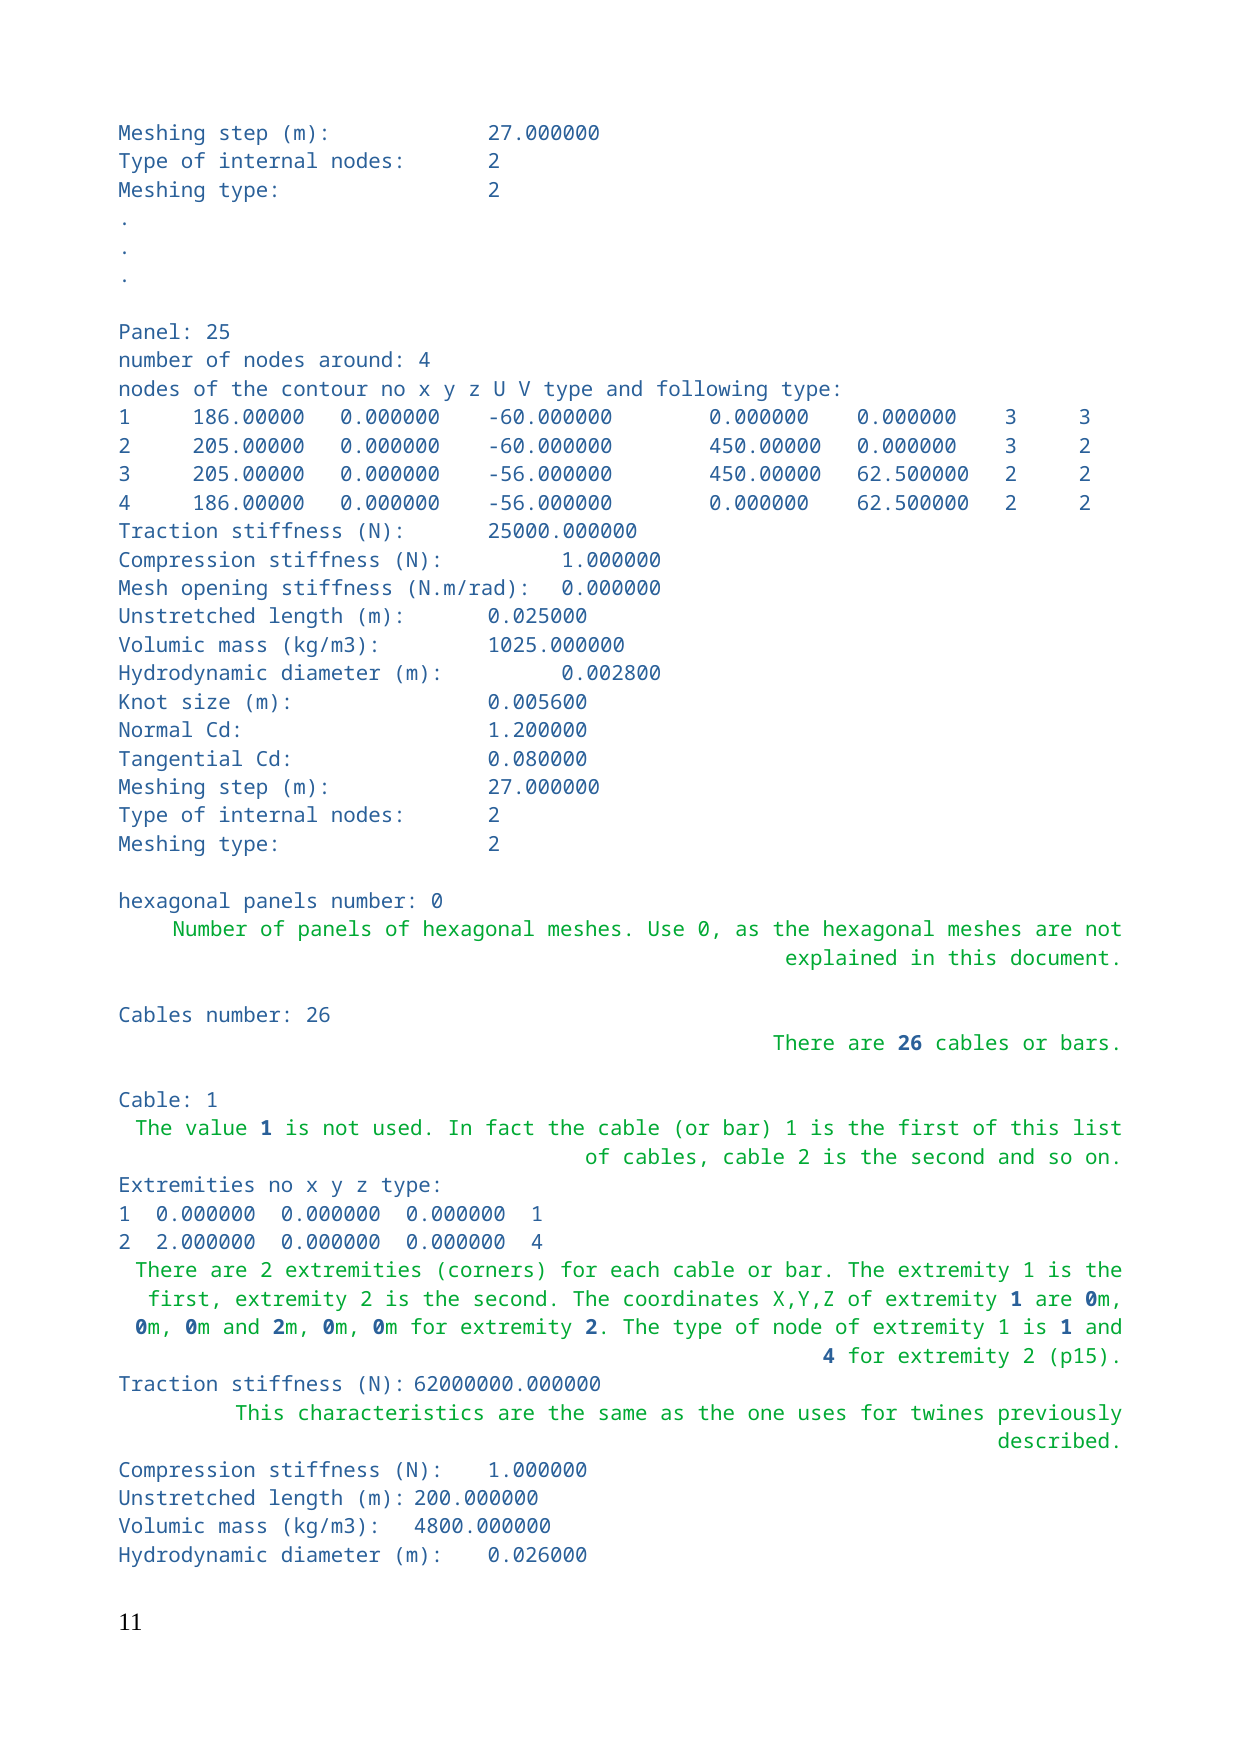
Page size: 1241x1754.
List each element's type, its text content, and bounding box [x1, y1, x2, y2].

text There are 26 cables or bars. [118, 1028, 1122, 1057]
text hexagonal panels number: 0 [118, 886, 1122, 914]
text The value 1 is not used. In fact the cable (or bar) 1 is the first of this list of cables, cable 2 is the second and so on. [118, 1113, 1122, 1170]
text 2 2.000000 0.000000 0.000000 4 [118, 1227, 1122, 1256]
text Traction stiffness (N): 25000.000000 [118, 516, 1122, 545]
text Type of internal nodes: 2 [118, 801, 1122, 829]
text Cables number: 26 [118, 1000, 1122, 1028]
text Volumic mass (kg/m3): 1025.000000 [118, 630, 1122, 658]
text number of nodes around: 4 [118, 346, 1122, 374]
text Meshing step (m): 27.000000 [118, 772, 1122, 801]
text This characteristics are the same as the one uses for twines previously described. [118, 1398, 1122, 1455]
text Normal Cd: 1.200000 [118, 715, 1122, 744]
text Traction stiffness (N): 62000000.000000 [118, 1369, 1122, 1398]
text Panel: 25 [118, 317, 1122, 346]
text Volumic mass (kg/m3): 4800.000000 [118, 1512, 1122, 1540]
text There are 2 extremities (corners) for each cable or bar. The extremity 1 is the first, extremity 2 is the second. The coordinates X,Y,Z of extremity 1 are 0m, 0m, 0m and 2m, 0m, 0m for extremity 2. The type of node of extremity 1 is 1 and 4 for extremity 2 (p15). [118, 1256, 1122, 1369]
text Hydrodynamic diameter (m): 0.026000 [118, 1540, 1122, 1568]
text Cable: 1 [118, 1085, 1122, 1113]
text . [118, 203, 1122, 232]
text Tangential Cd: 0.080000 [118, 744, 1122, 772]
text Knot size (m): 0.005600 [118, 687, 1122, 715]
text nodes of the contour no x y z U V type and following type: [118, 374, 1122, 402]
text 4 186.00000 0.000000 -56.000000 0.000000 62.500000 2 2 [118, 488, 1122, 516]
text Meshing type: 2 [118, 829, 1122, 857]
text Hydrodynamic diameter (m): 0.002800 [118, 658, 1122, 687]
text Number of panels of hexagonal meshes. Use 0, as the hexagonal meshes are not explained in this document. [118, 914, 1122, 971]
text Unstretched length (m): 200.000000 [118, 1483, 1122, 1512]
text Type of internal nodes: 2 [118, 147, 1122, 175]
text . [118, 260, 1122, 289]
text . [118, 232, 1122, 260]
text 1 0.000000 0.000000 0.000000 1 [118, 1199, 1122, 1227]
text 3 205.00000 0.000000 -56.000000 450.00000 62.500000 2 2 [118, 459, 1122, 488]
text Compression stiffness (N): 1.000000 [118, 1455, 1122, 1483]
text Unstretched length (m): 0.025000 [118, 602, 1122, 630]
text Meshing step (m): 27.000000 [118, 118, 1122, 147]
text Mesh opening stiffness (N.m/rad): 0.000000 [118, 573, 1122, 602]
text Extremities no x y z type: [118, 1170, 1122, 1199]
text Meshing type: 2 [118, 175, 1122, 203]
text 1 186.00000 0.000000 -60.000000 0.000000 0.000000 3 3 [118, 402, 1122, 431]
text Compression stiffness (N): 1.000000 [118, 545, 1122, 573]
text 2 205.00000 0.000000 -60.000000 450.00000 0.000000 3 2 [118, 431, 1122, 459]
